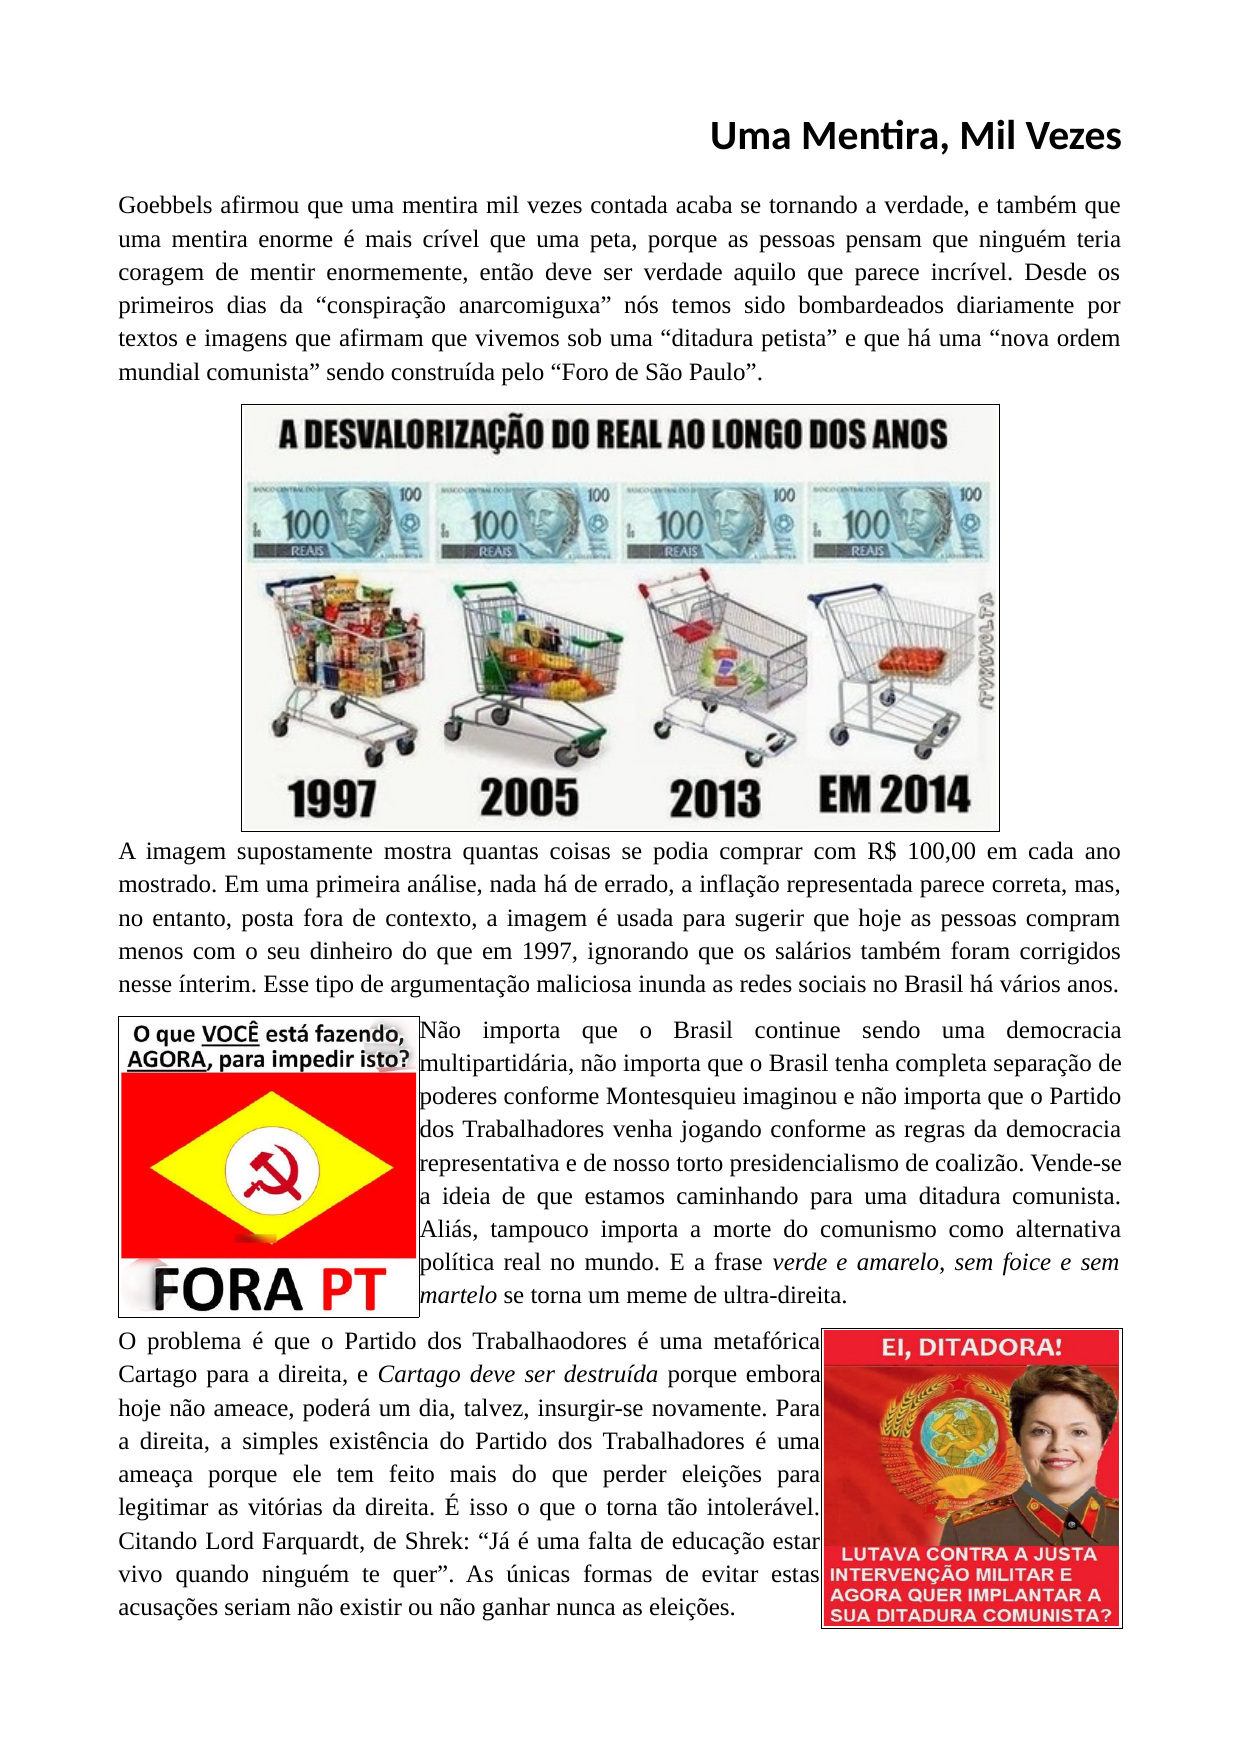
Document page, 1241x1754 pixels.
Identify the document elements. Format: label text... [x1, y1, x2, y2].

picture [244, 406, 997, 829]
picture [121, 1018, 417, 1314]
text Não importa que o Brasil continue sendo uma democracia multipartidária, não importa que o Brasil tenha completa separação de poderes conforme Montesquieu imaginou e não importa que o Partido dos Trabalhadores venha jogando conforme as regras da democracia representativa e de nosso torto presidencialismo de coalizão. Vende-se a ideia de que estamos caminhando para uma ditadura comunista. Aliás, tampouco importa a morte do comunismo como alternativa política real no mundo. E a frase verde e amarelo, sem foice e sem martelo se torna um meme de ultra-direita. [420, 1016, 1122, 1309]
text Goebbels afirmou que uma mentira mil vezes contada acaba se tornando a verdade, e também que uma mentira enorme é mais crível que uma peta, porque as pessoas pensam que ninguém teria coragem de mentir enormemente, então deve ser verdade aquilo que parece incrível. Desde os primeiros dias da “conspiração anarcomiguxa” nós temos sido bombardeados diariamente por textos e imagens que afirmam que vivemos sob uma “ditadura petista” e que há uma “nova ordem mundial comunista” sendo construída pelo “Foro de São Paulo”. [118, 192, 1122, 386]
picture [823, 1330, 1119, 1626]
text A imagem supostamente mostra quantas coisas se podia comprar com R$ 100,00 em cada ano mostrado. Em uma primeira análise, nada há de errado, a inflação representada parece correta, mas, no entanto, posta fora de contexto, a imagem é usada para sugerir que hoje as pessoas compram menos com o seu dinheiro do que em 1997, ignorando que os salários também foram corrigidos nesse ínterim. Esse tipo de argumentação maliciosa inunda as redes sociais no Brasil há vários anos. [118, 403, 1122, 998]
subtitle Uma Mentira, Mil Vezes [118, 118, 1122, 160]
text [822, 1329, 1122, 1628]
text [119, 1017, 419, 1317]
text O problema é que o Partido dos Trabalhaodores é uma metafórica Cartago para a direita, e Cartago deve ser destruída porque embora hoje não ameace, poderá um dia, talvez, insurgir-se novamente. Para a direita, a simples existência do Partido dos Trabalhadores é uma ameaça porque ele tem feito mais do que perder eleições para legitimar as vitórias da direita. É isso o que o torna tão intolerável. Citando Lord Farquardt, de Shrek: “Já é uma falta de educação estar vivo quando ninguém te quer”. As únicas formas de evitar estas acusações seriam não existir ou não ganhar nunca as eleições. [118, 1327, 1122, 1621]
